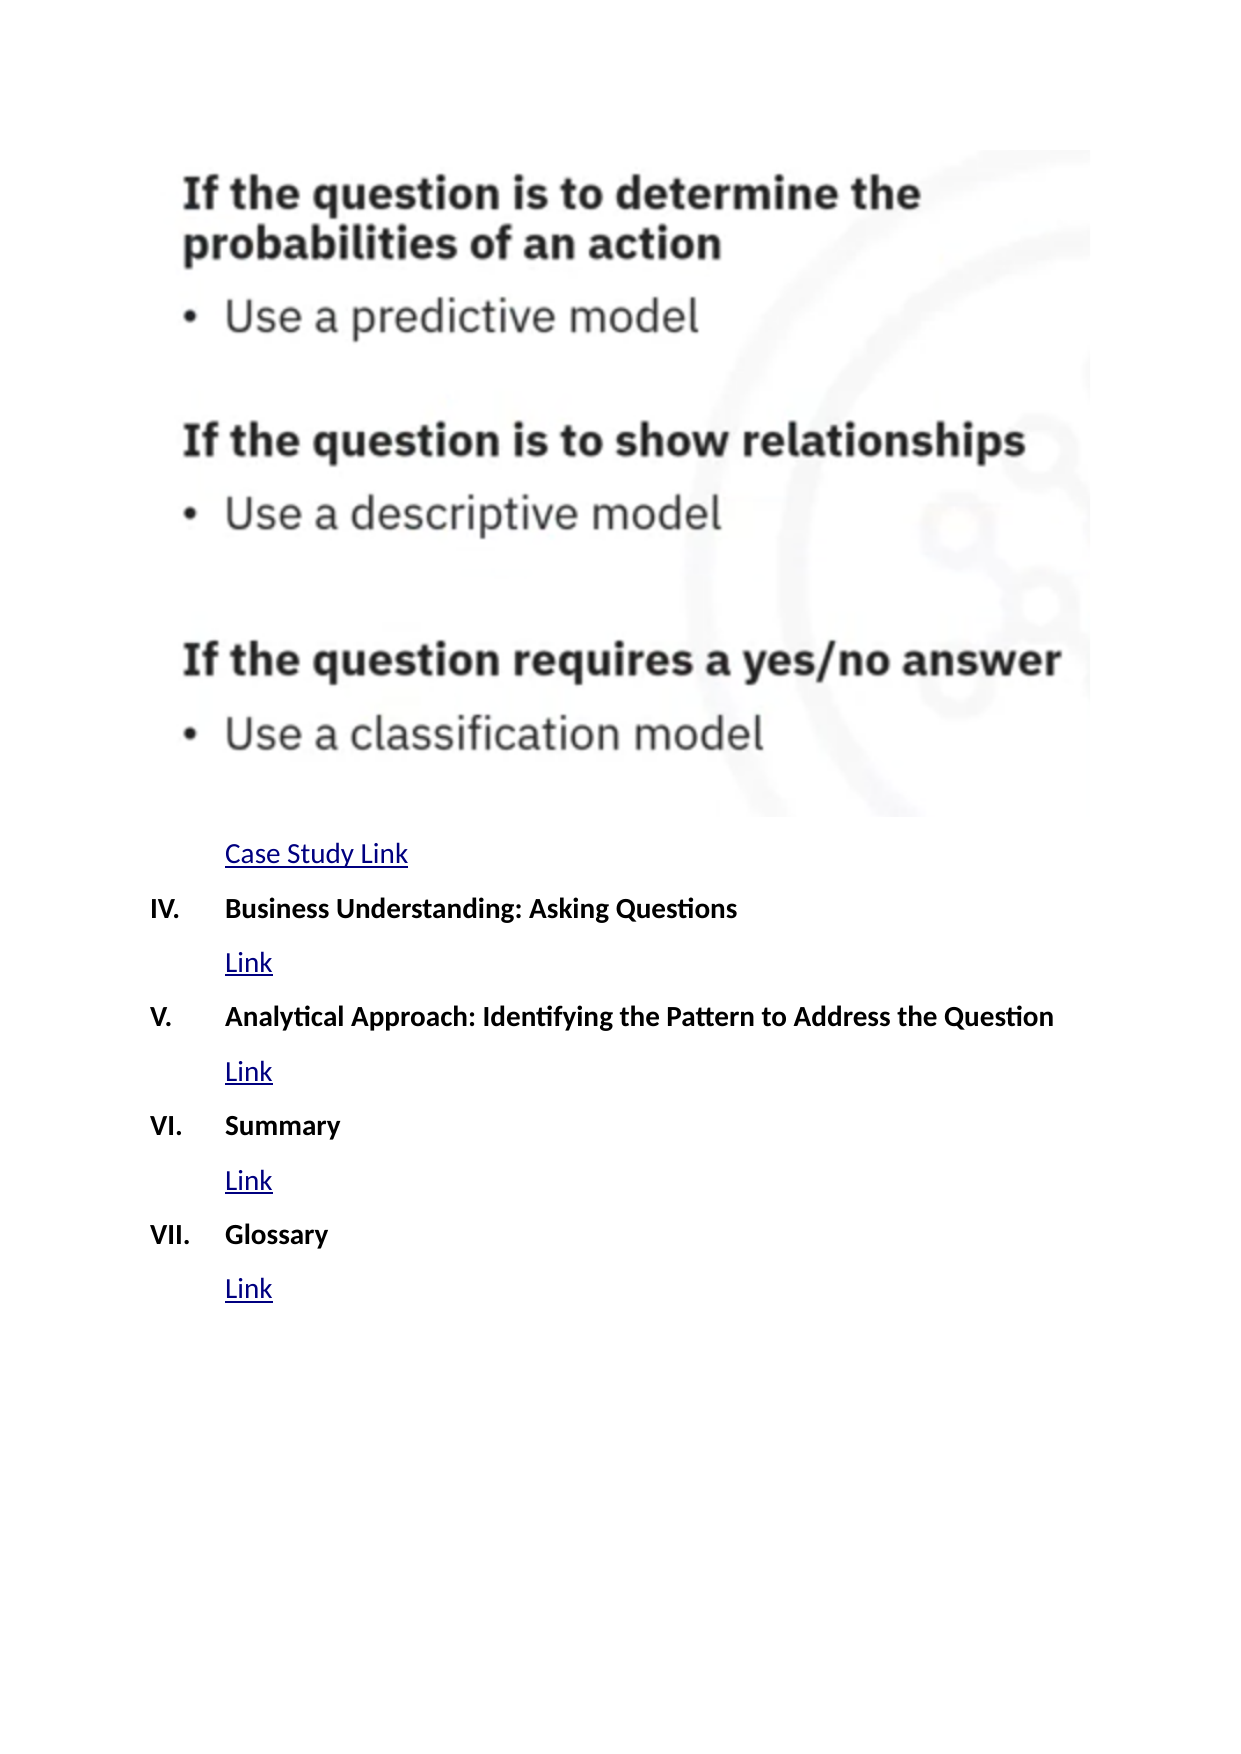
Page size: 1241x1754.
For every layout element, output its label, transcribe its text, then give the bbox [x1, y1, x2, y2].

text Link [150, 1270, 1090, 1306]
text V. Analytical Approach: Identifying the Pattern to Address the Question [150, 998, 1090, 1034]
text Link [150, 944, 1090, 980]
text IV. Business Understanding: Asking Questions [150, 890, 1090, 925]
text Link [150, 1053, 1090, 1088]
text Link [150, 1162, 1090, 1197]
text VII. Glossary [150, 1216, 1090, 1252]
picture [150, 150, 1091, 817]
text VI. Summary [150, 1107, 1090, 1143]
text Case Study Link [150, 835, 1090, 871]
